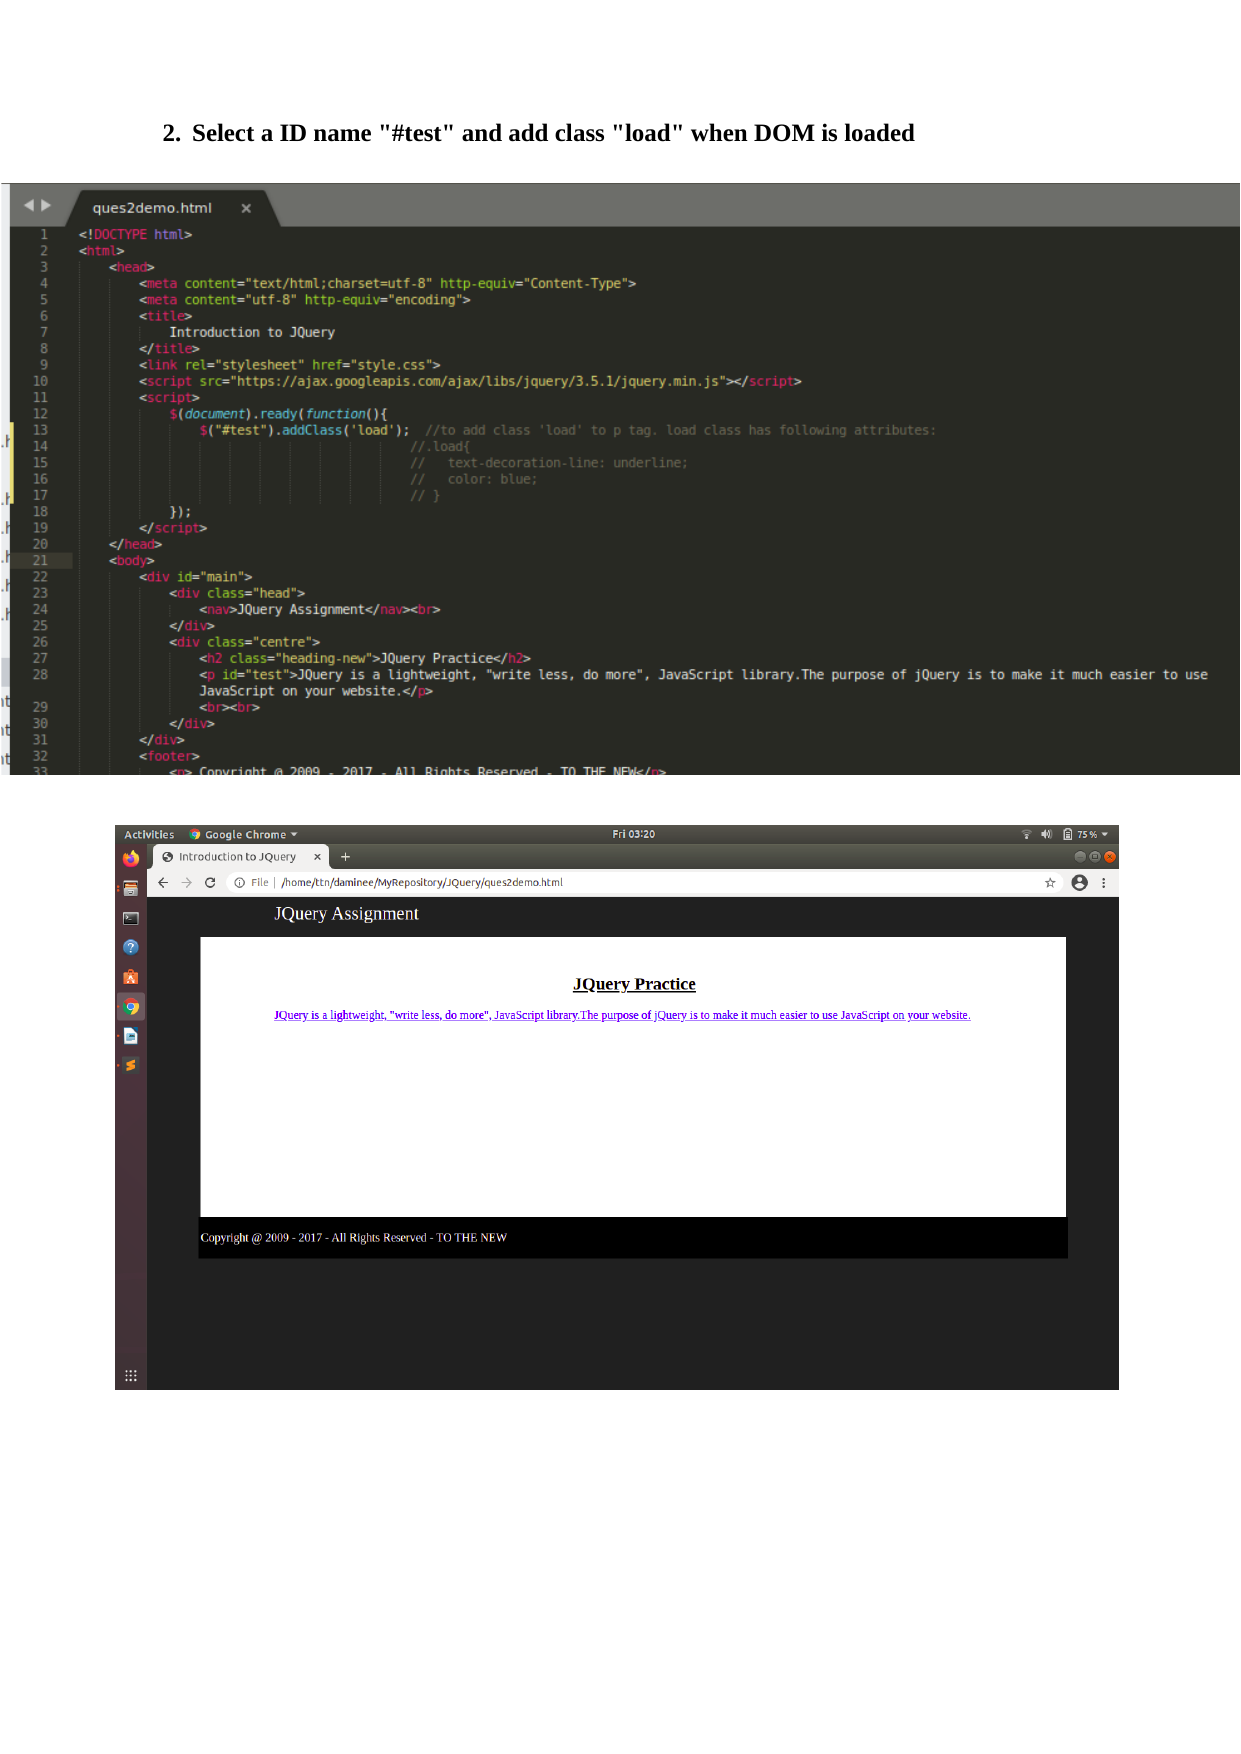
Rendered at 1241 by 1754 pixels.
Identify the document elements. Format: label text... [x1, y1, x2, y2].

picture [1, 183, 1240, 775]
picture [115, 825, 1119, 1390]
list Select a ID name "#test" and add class "load" when DOM is loaded [162, 118, 1122, 147]
